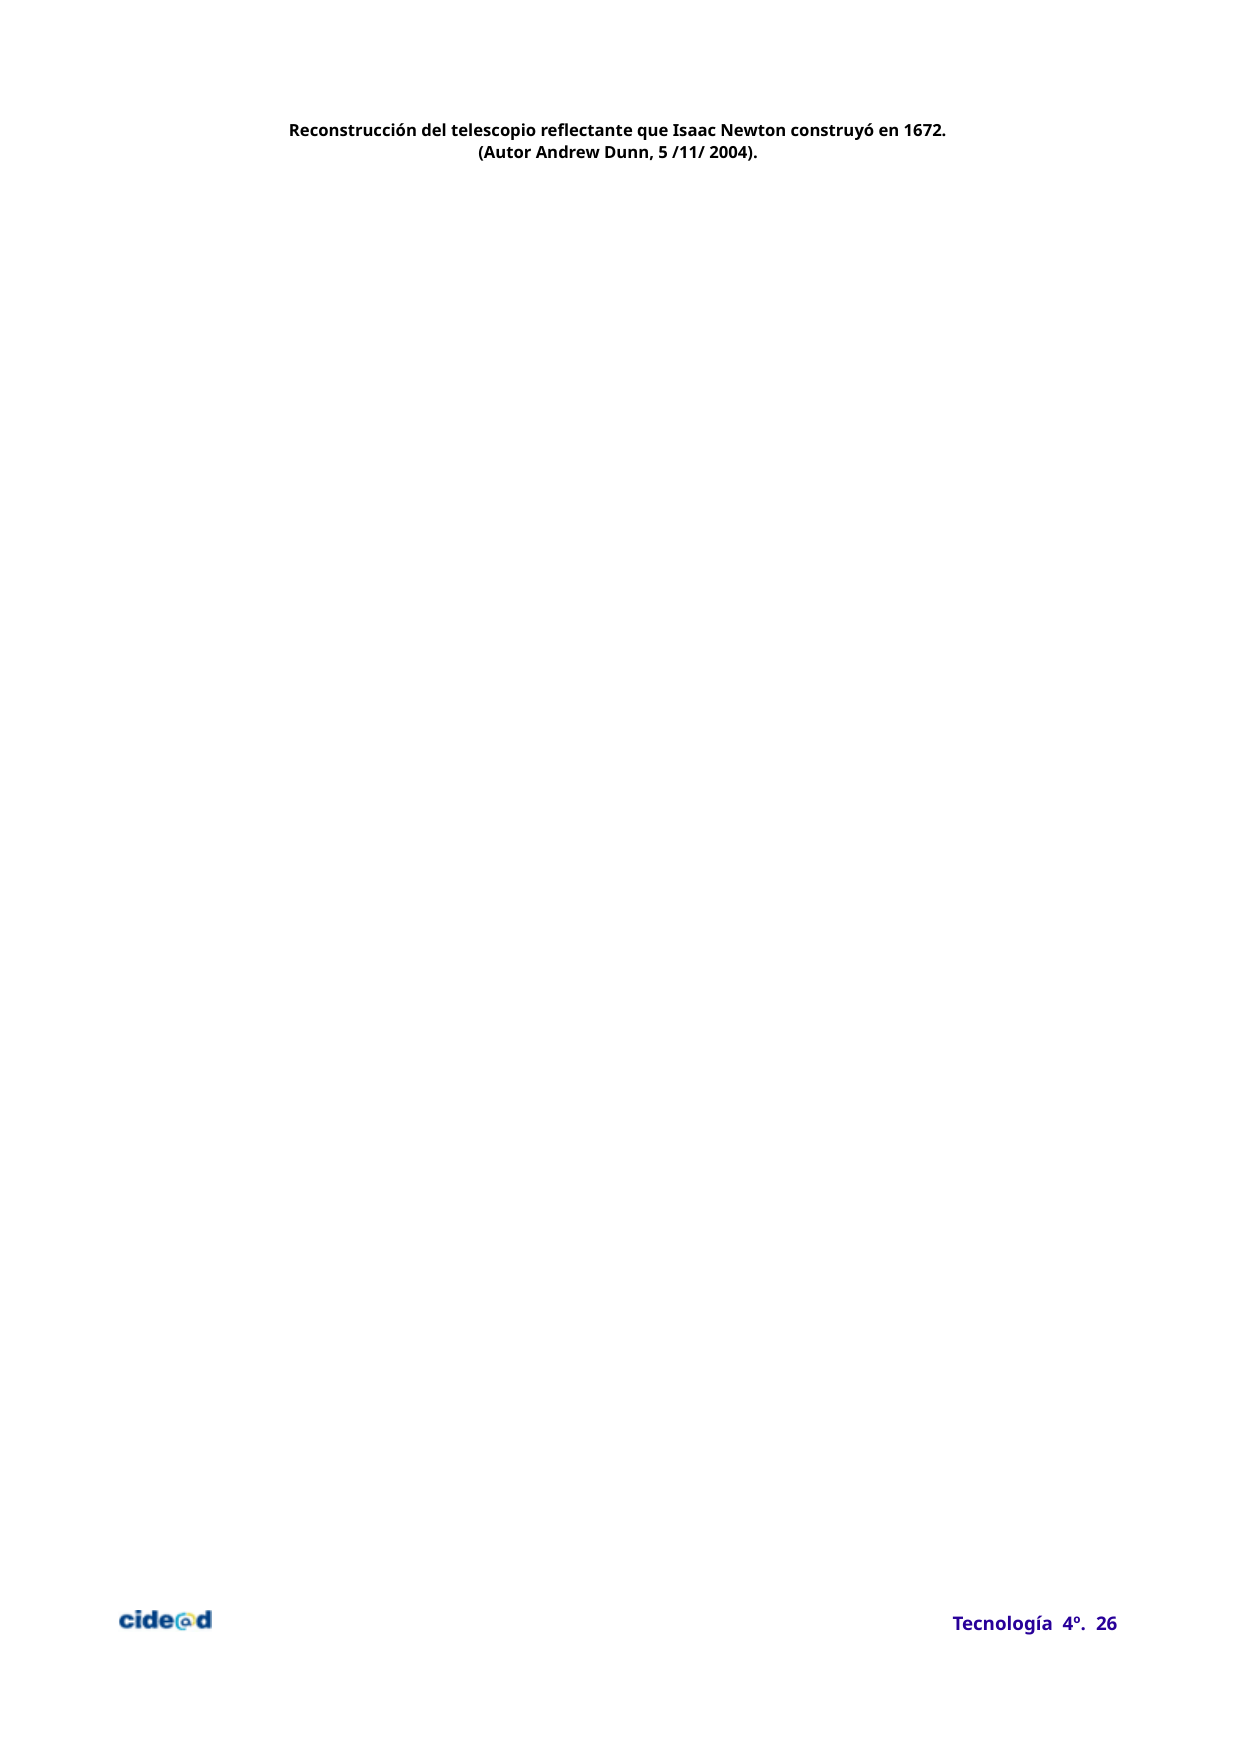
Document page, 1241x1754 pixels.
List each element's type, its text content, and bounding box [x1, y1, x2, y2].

picture [118, 1610, 212, 1632]
text (Autor Andrew Dunn, 5 /11/ 2004). [118, 141, 1122, 163]
text Reconstrucción del telescopio reflectante que Isaac Newton construyó en 1672. [118, 118, 1122, 141]
